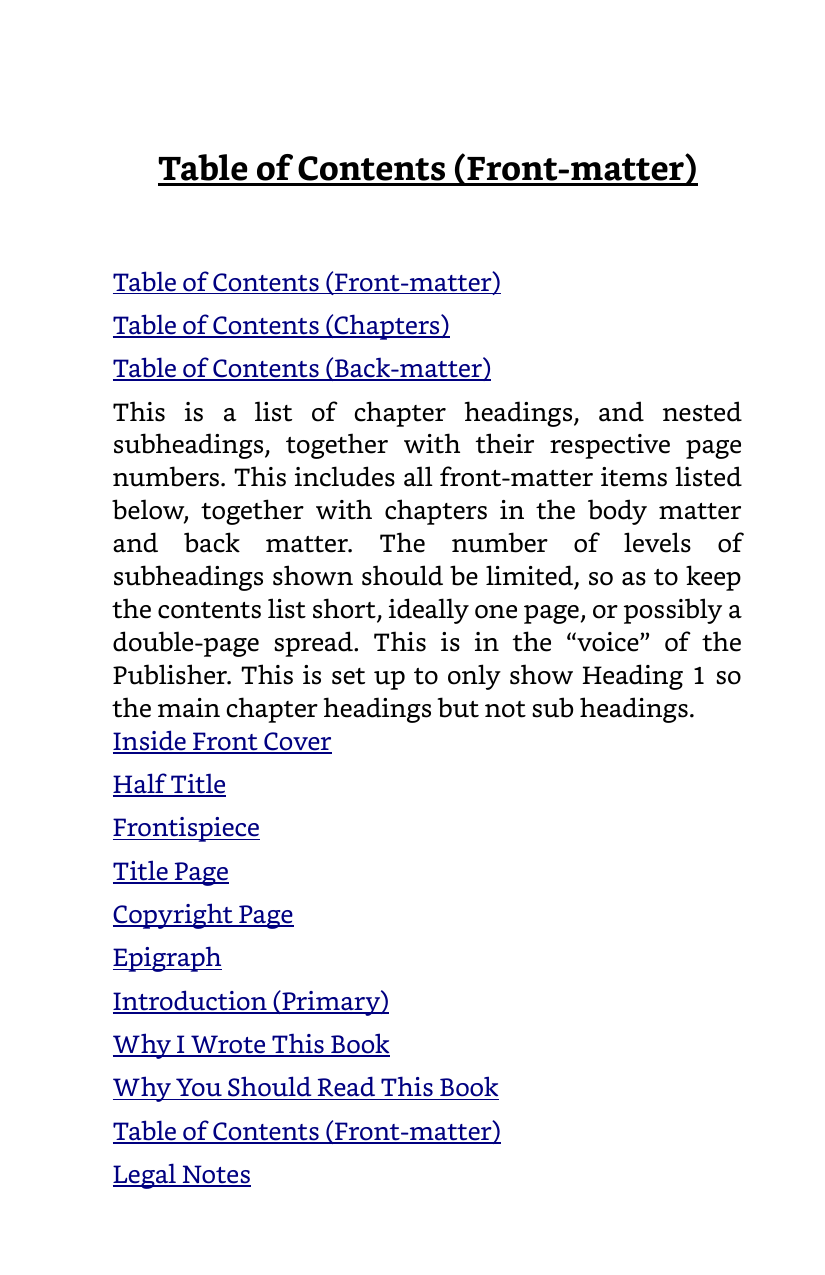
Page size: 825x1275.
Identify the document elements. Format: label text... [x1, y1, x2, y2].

subtitle Table of Contents (Front-matter) [112, 146, 742, 189]
text Copyright Page [112, 897, 742, 930]
text Introduction (Primary) [112, 984, 742, 1017]
text Epigraph [112, 940, 742, 973]
text Why You Should Read This Book [112, 1070, 742, 1103]
text Table of Contents (Front-matter) [112, 264, 742, 297]
text Frontispiece [112, 810, 742, 843]
text Legal Notes [112, 1157, 742, 1190]
text Inside Front Cover [112, 724, 742, 757]
text Table of Contents (Chapters) [112, 308, 742, 341]
text Table of Contents (Front-matter) [112, 1114, 742, 1147]
text Title Page [112, 854, 742, 887]
text Why I Wrote This Book [112, 1027, 742, 1060]
text Table of Contents (Back-matter) [112, 351, 742, 384]
text This is a list of chapter headings, and nested subheadings, together with their respective page numbers. This includes all front-matter items listed below, together with chapters in the body matter and back matter. The number of levels of subheadings shown should be limited, so as to keep the contents list short, ideally one page, or possibly a double-page spread. This is in the “voice” of the Publisher. This is set up to only show Heading 1 so the main chapter headings but not sub headings. [112, 394, 742, 724]
text Half Title [112, 767, 742, 800]
